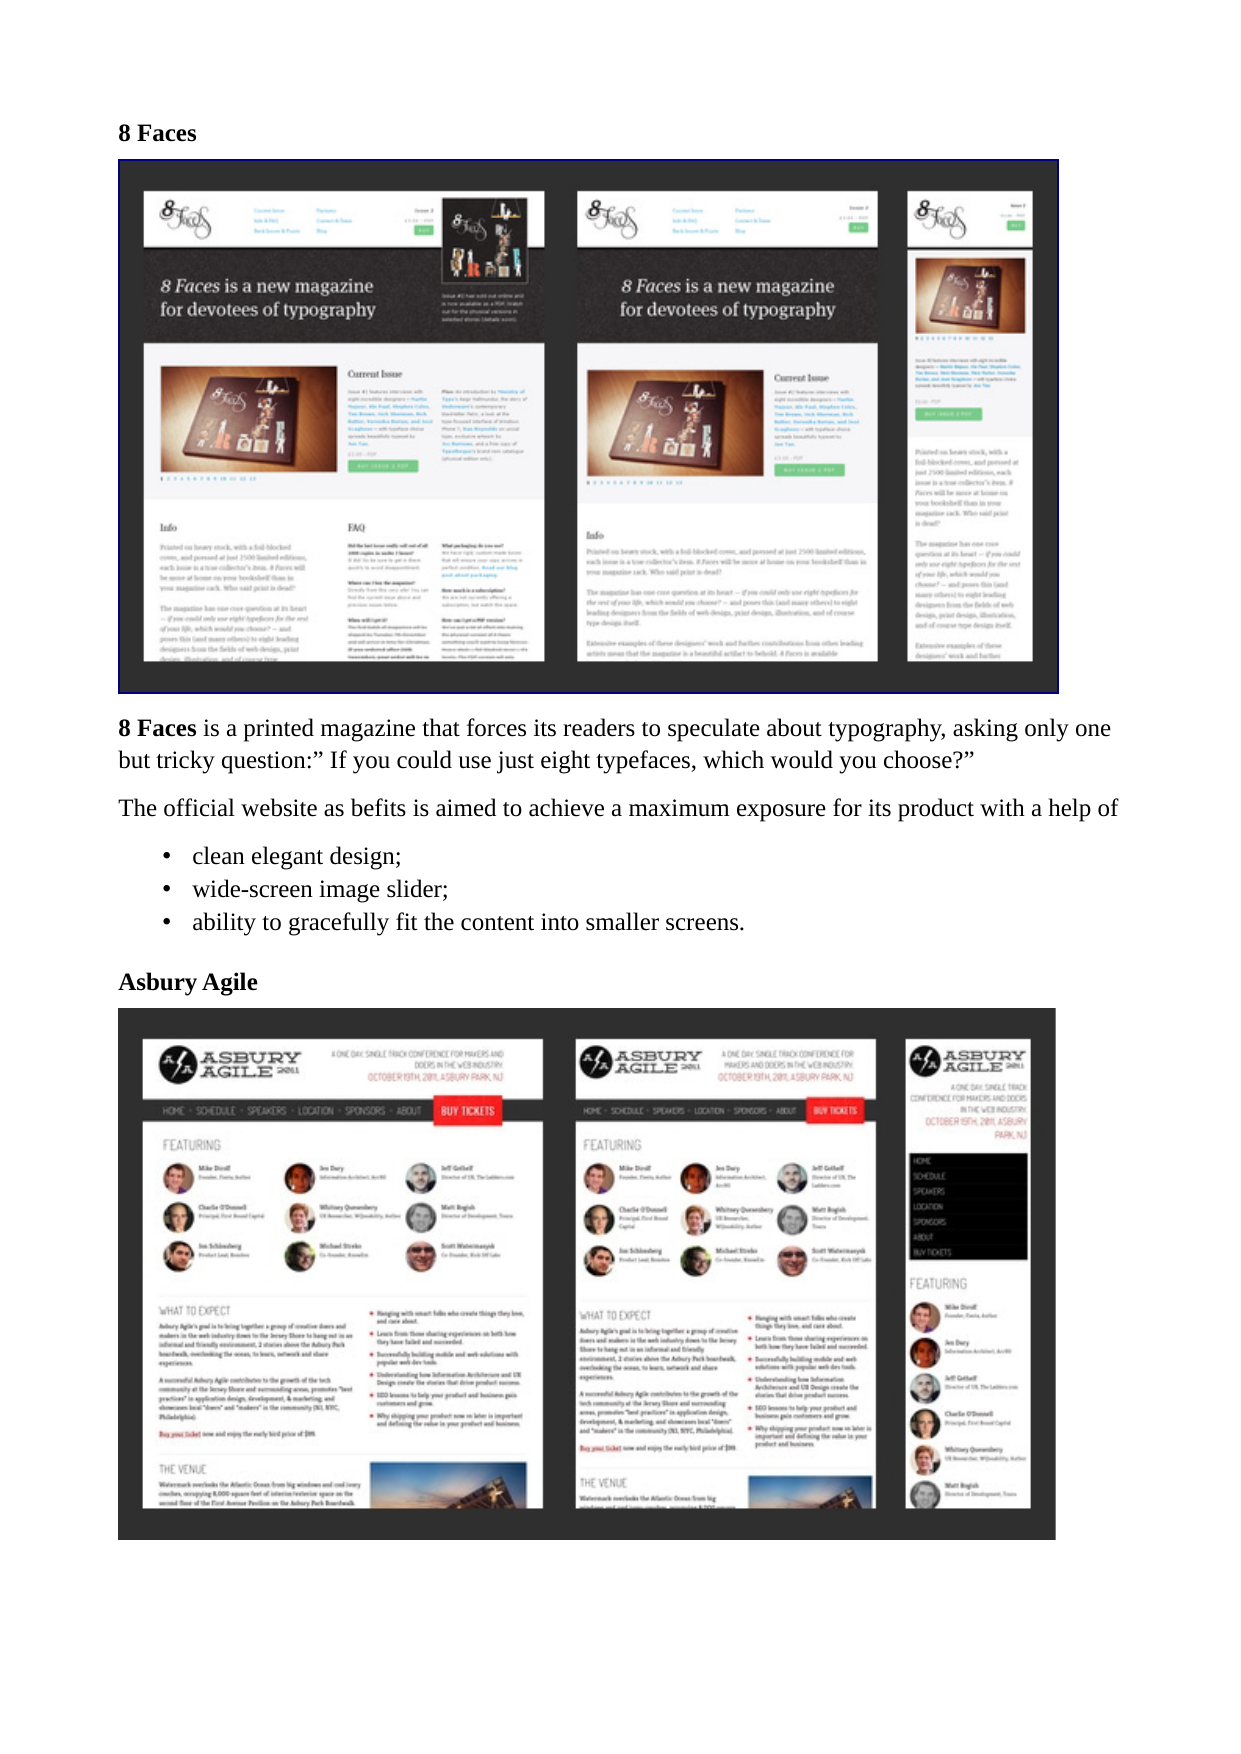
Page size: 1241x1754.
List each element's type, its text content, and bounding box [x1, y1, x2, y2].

picture [118, 1008, 1056, 1540]
list clean elegant design; [162, 841, 1122, 869]
subtitle Asbury Agile [118, 967, 1122, 996]
list ability to gracefully fit the content into smaller screens. [162, 907, 1122, 936]
list wide-screen image slider; [162, 874, 1122, 903]
picture [120, 161, 1057, 692]
subtitle 8 Faces [118, 118, 1122, 147]
text The official website as befits is aimed to achieve a maximum exposure for its product with a help of [118, 793, 1122, 822]
text 8 Faces is a printed magazine that forces its readers to speculate about typography, asking only one but tricky question:” If you could use just eight typefaces, which would you choose?” [118, 713, 1122, 774]
